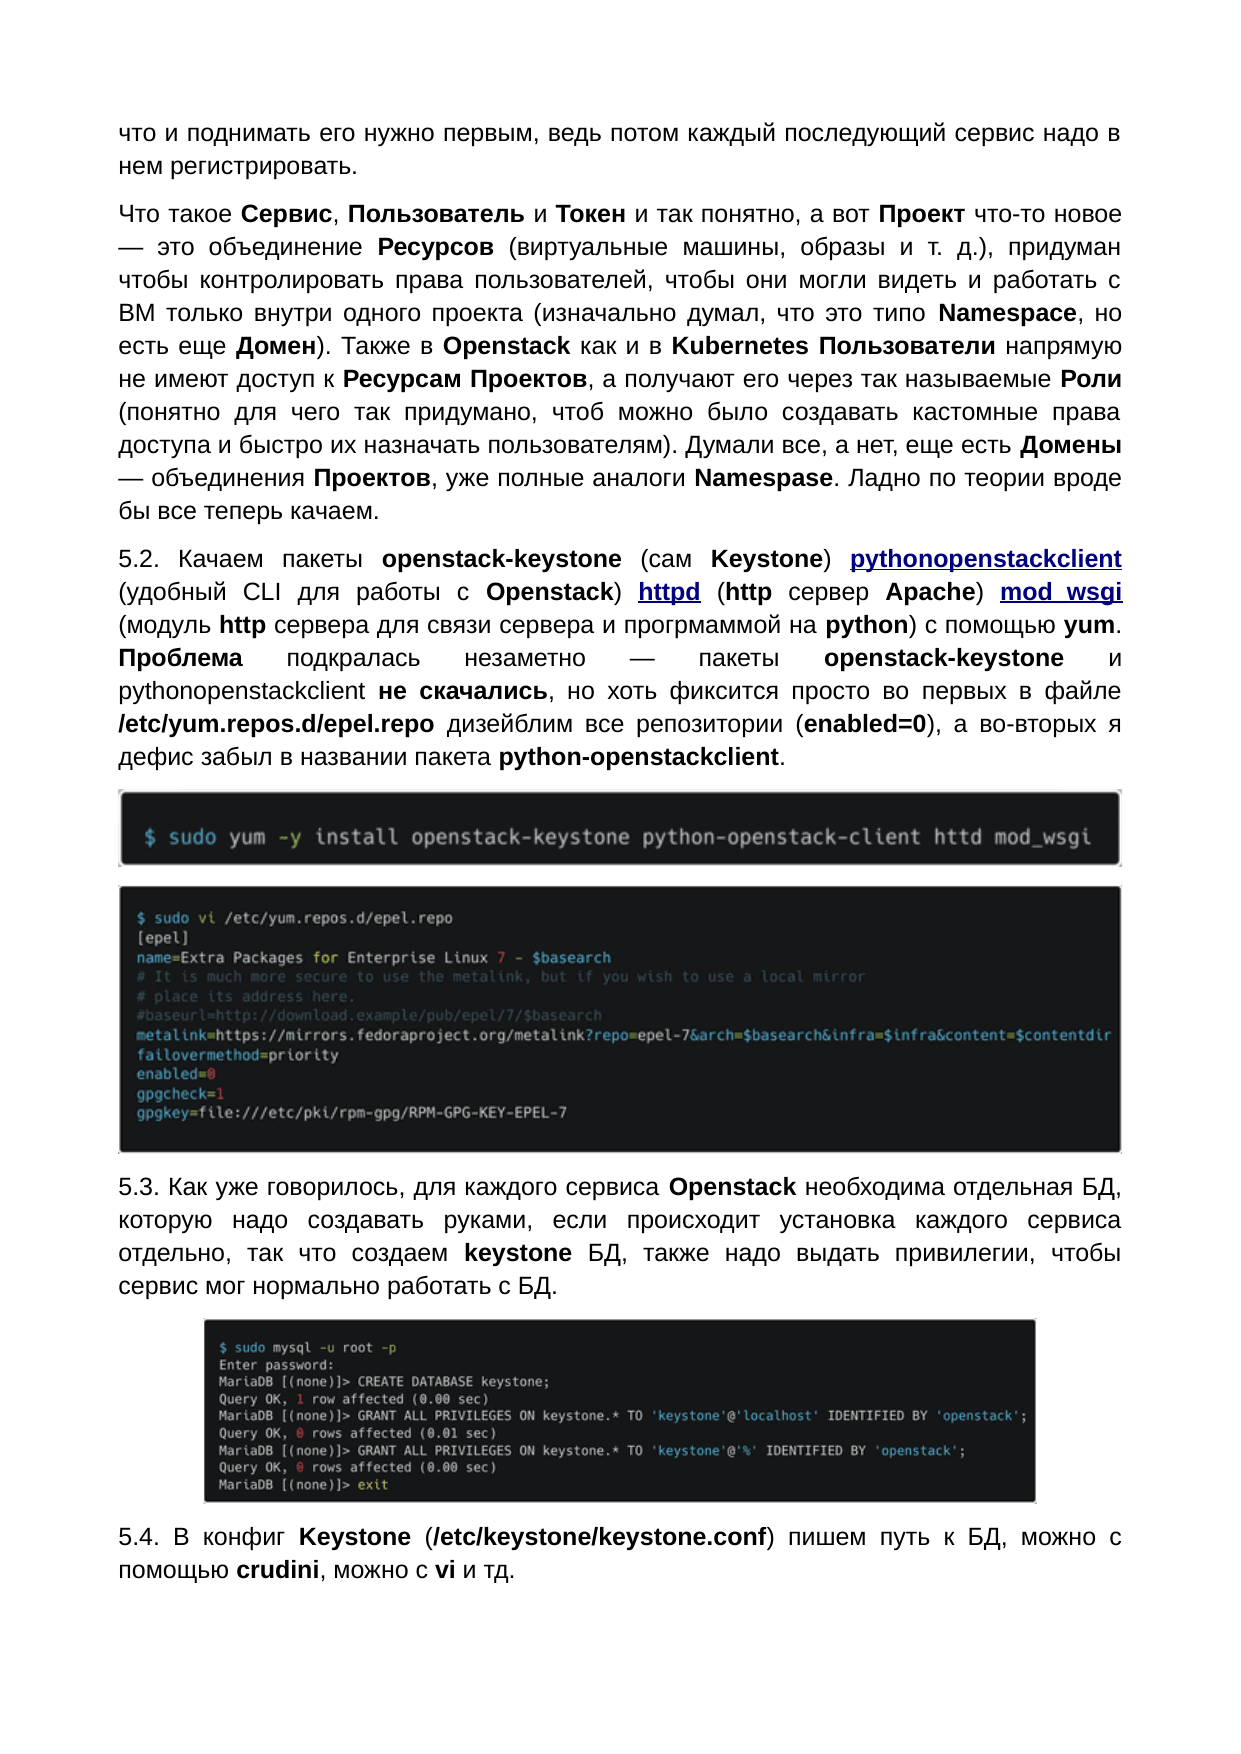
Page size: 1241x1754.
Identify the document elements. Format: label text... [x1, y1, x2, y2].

picture [118, 789, 1123, 867]
text Что такое Сервис, Пользователь и Токен и так понятно, а вот Проект что-то новое — это объединение Ресурсов (виртуальные машины, образы и т. д.), придуман чтобы контролировать права пользователей, чтобы они могли видеть и работать с ВМ только внутри одного проекта (изначально думал, что это типо Namespace, но есть еще Домен). Также в Openstack как и в Kubernetes Пользователи напрямую не имеют доступ к Ресурсам Проектов, а получают его через так называемые Роли (понятно для чего так придумано, чтоб можно было создавать кастомные права доступа и быстро их назначать пользователям). Думали все, а нет, еще есть Домены — объединения Проектов, уже полные аналоги Namespase. Ладно по теории вроде бы все теперь качаем. [118, 199, 1122, 525]
picture [203, 1318, 1037, 1504]
text 5.3. Как уже говорилось, для каждого сервиса Openstack необходима отдельная БД, которую надо создавать руками, если происходит установка каждого сервиса отдельно, так что создаем keystone БД, также надо выдать привилегии, чтобы сервис мог нормально работать с БД. [118, 1172, 1122, 1300]
text 5.4. В конфиг Keystone (/etc/keystone/keystone.conf) пишем путь к БД, можно с помощью crudini, можно с vi и тд. [118, 1522, 1122, 1584]
picture [118, 885, 1123, 1154]
text 5.2. Качаем пакеты openstack-keystone (сам Keystone) pythonopenstackclient (удобный CLI для работы с Openstack) httpd (http сервер Apache) mod_wsgi (модуль http сервера для связи сервера и прогрмаммой на python) с помощью yum. Проблема подкралась незаметно — пакеты openstack-keystone и pythonopenstackclient не скачались, но хоть фиксится просто во первых в файле /etc/yum.repos.d/epel.repo дизейблим все репозитории (enabled=0), а во-вторых я дефис забыл в названии пакета python-openstackclient. [118, 543, 1122, 770]
text что и поднимать его нужно первым, ведь потом каждый последующий сервис надо в нем регистрировать. [118, 118, 1122, 180]
